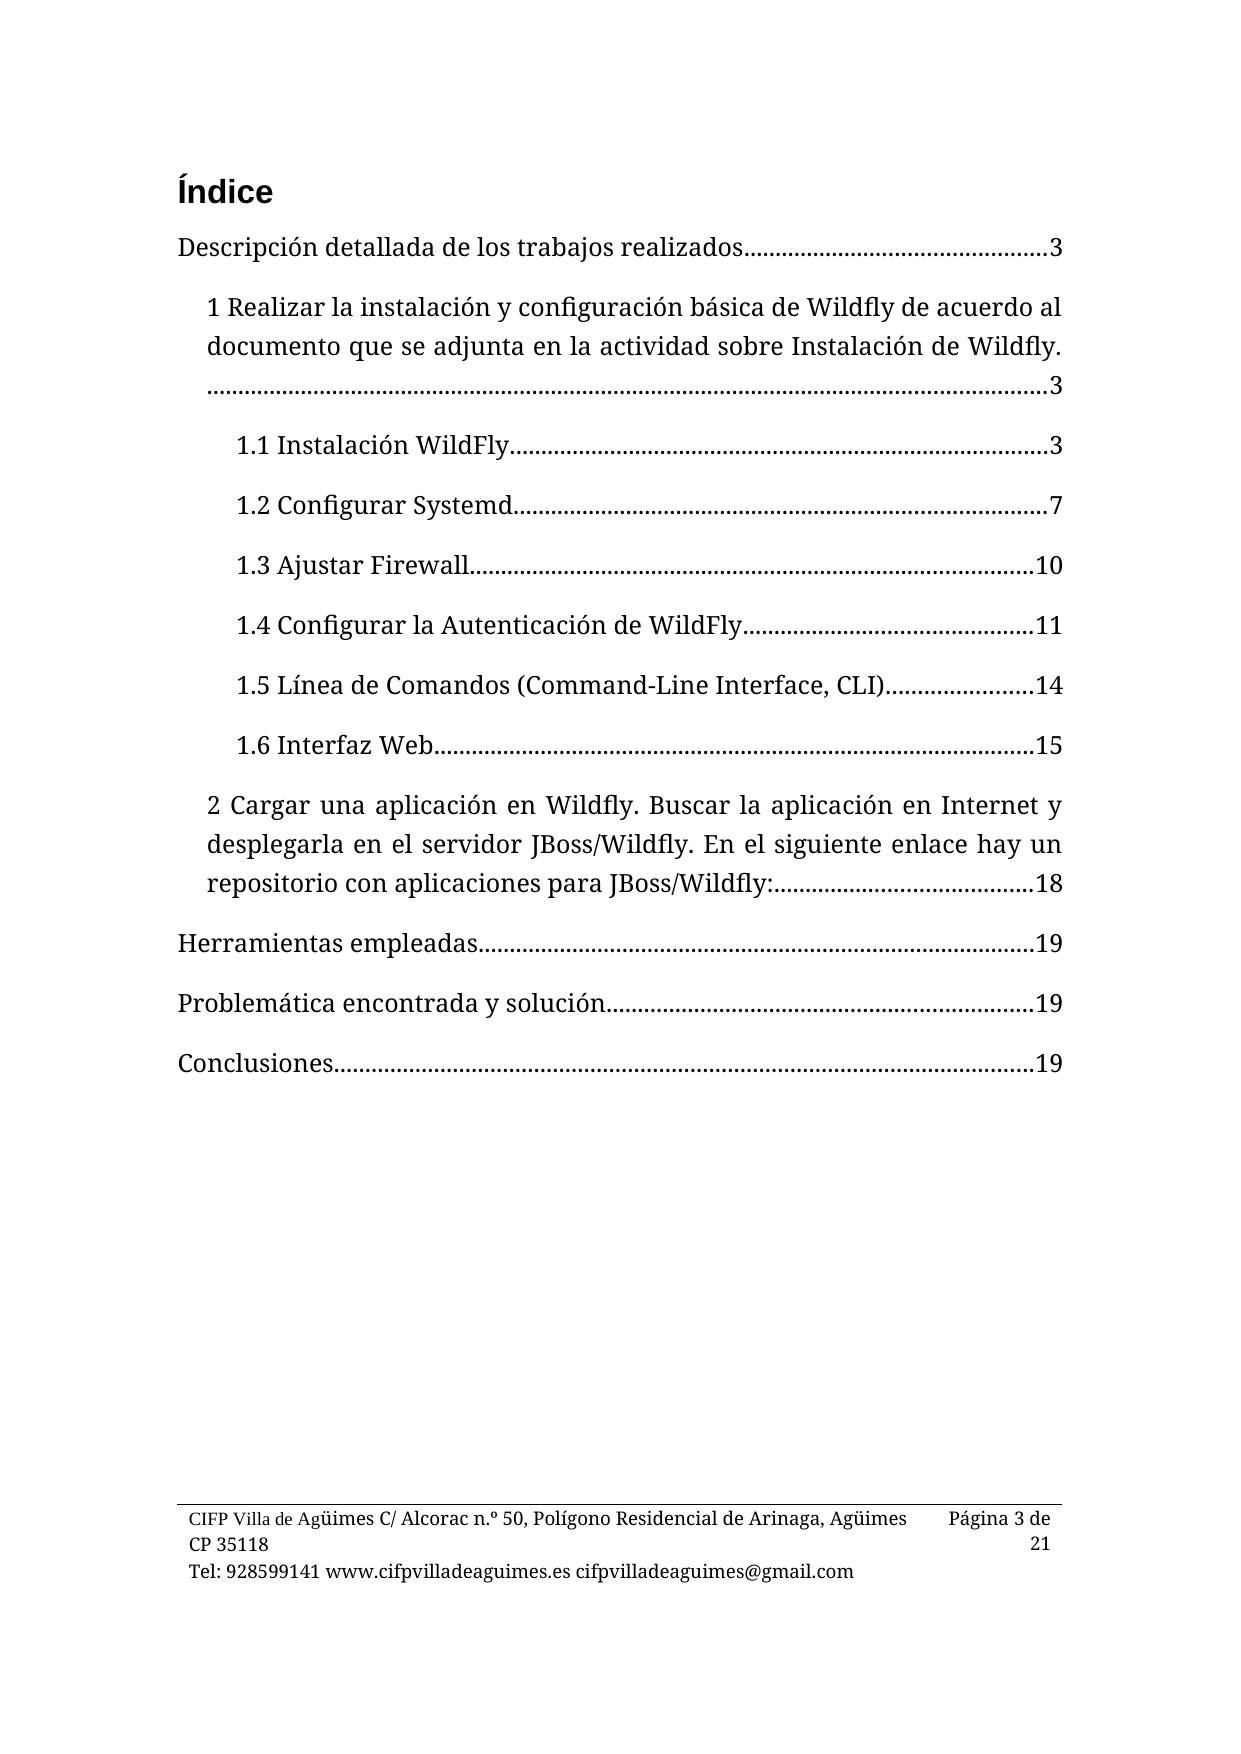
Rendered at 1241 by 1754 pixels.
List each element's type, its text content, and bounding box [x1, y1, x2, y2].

text Descripción detallada de los trabajos realizados 3 [177, 229, 1063, 263]
text 1.4 Configurar la Autenticación de WildFly 11 [236, 608, 1063, 642]
text Problemática encontrada y solución 19 [177, 986, 1063, 1020]
text Herramientas empleadas 19 [177, 926, 1063, 960]
text 1.1 Instalación WildFly. 3 [236, 428, 1063, 462]
text 1.3 Ajustar Firewall 10 [236, 548, 1063, 582]
text 1.2 Configurar Systemd 7 [236, 488, 1063, 522]
text 1 Realizar la instalación y configuración básica de Wildfly de acuerdo al documento que se adjunta en la actividad sobre Instalación de Wildfly. 3 [207, 289, 1063, 402]
text Conclusiones 19 [177, 1046, 1063, 1080]
text 1.6 Interfaz Web 15 [236, 728, 1063, 762]
text 2 Cargar una aplicación en Wildfly. Buscar la aplicación en Internet y desplegarla en el servidor JBoss/Wildfly. En el siguiente enlace hay un repositorio con aplicaciones para JBoss/Wildfly: 18 [207, 788, 1063, 900]
subtitle Índice [177, 173, 1063, 211]
text 1.5 Línea de Comandos (Command-Line Interface, CLI) 14 [236, 668, 1063, 702]
